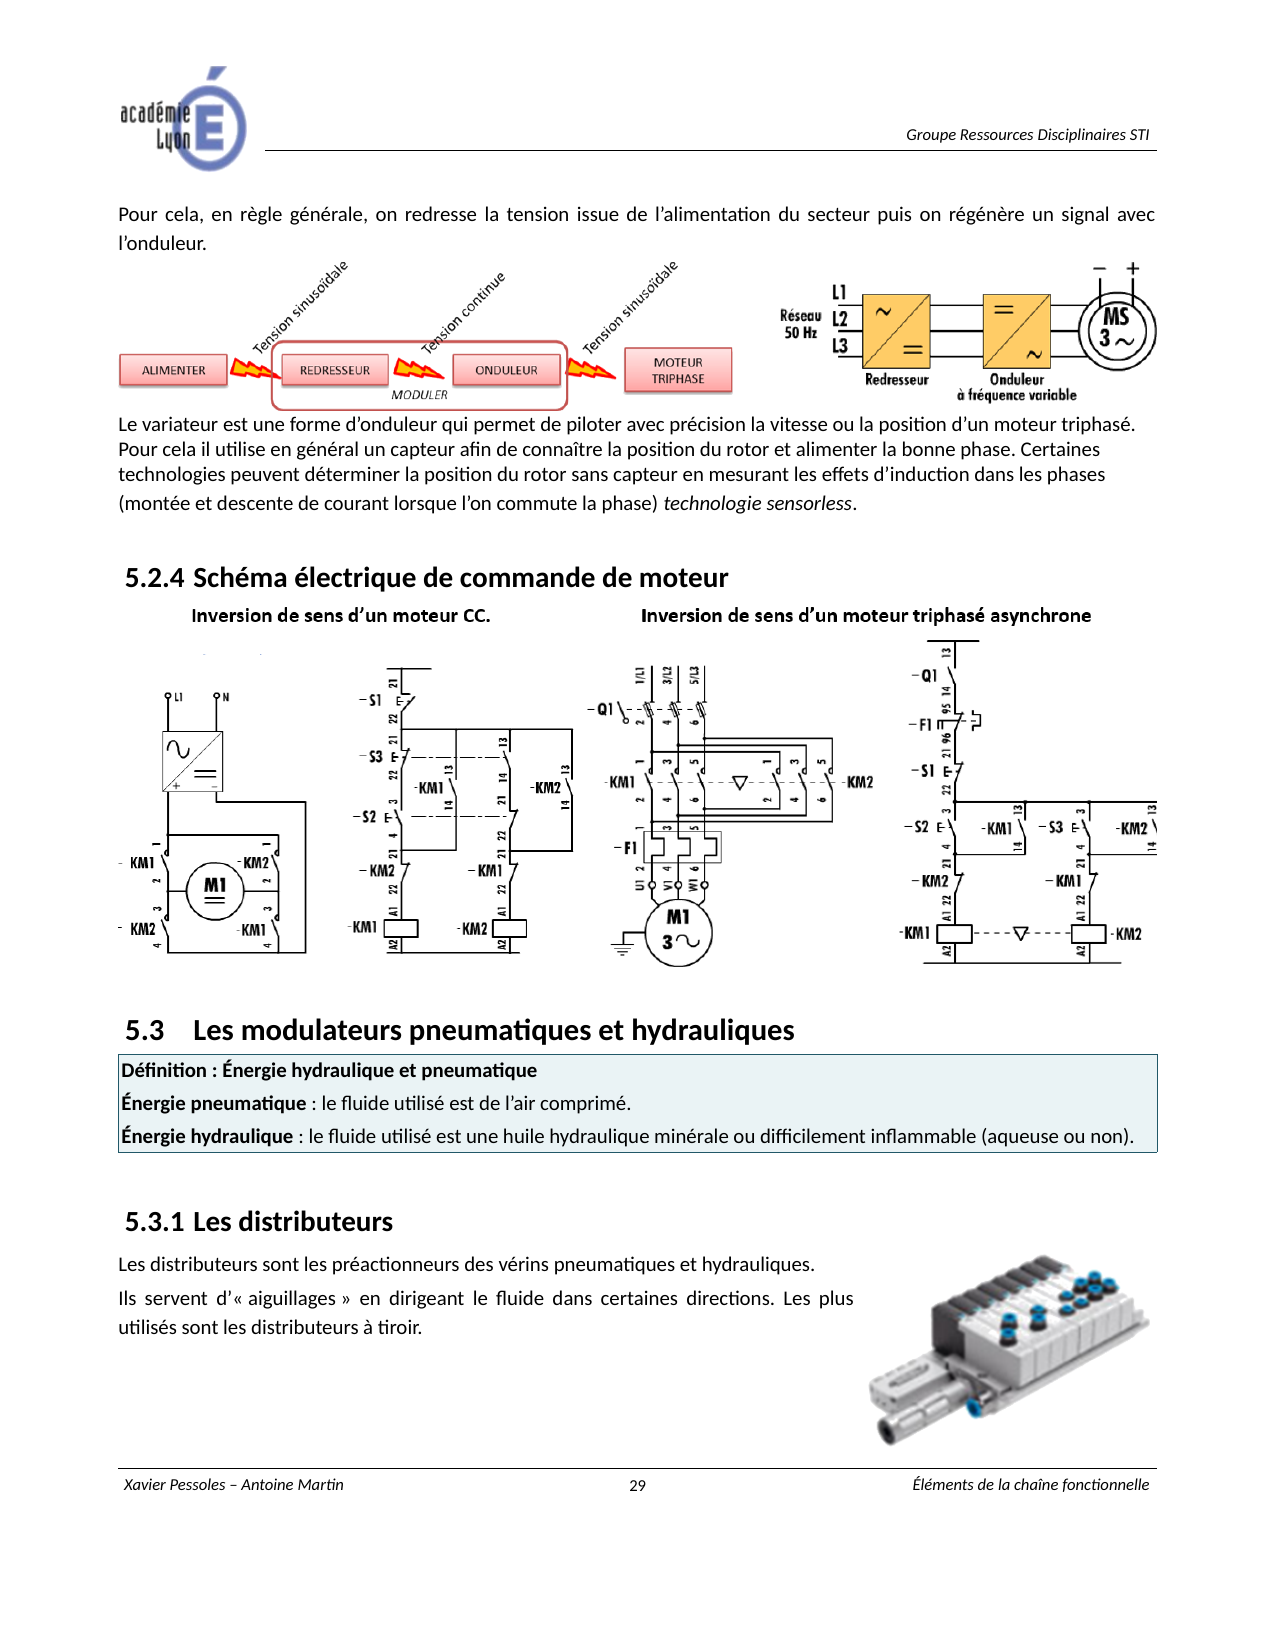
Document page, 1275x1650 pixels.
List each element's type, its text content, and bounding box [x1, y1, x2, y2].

text Pour cela, en règle générale, on redresse la tension issue de l’alimentation du secteur puis on régénère un signal avec l’onduleur. [118, 201, 1157, 255]
text Énergie hydraulique : le fluide utilisé est une huile hydraulique minérale ou difficilement inflammable (aqueuse ou non). [119, 1121, 1157, 1152]
picture [118, 607, 1157, 967]
text Définition : Énergie hydraulique et pneumatique [119, 1055, 1157, 1082]
text Les distributeurs sont les préactionneurs des vérins pneumatiques et hydrauliques. [118, 1251, 867, 1277]
picture [867, 1240, 1152, 1453]
text Ils servent d’« aiguillages » en dirigeant le fluide dans certaines directions. Les plus utilisés sont les distributeurs à tiroir. [118, 1285, 867, 1339]
picture [121, 66, 247, 173]
text Le variateur est une forme d’onduleur qui permet de piloter avec précision la vitesse ou la position d’un moteur triphasé. Pour cela il utilise en général un capteur afin de connaître la position du rotor et alimenter la bonne phase. Certaines technologies peuvent déterminer la position du rotor sans capteur en mesurant les effets d’induction dans les phases (montée et descente de courant lorsque l’on commute la phase) technologie sensorless. [118, 411, 1157, 516]
text Énergie pneumatique : le fluide utilisé est de l’air comprimé. [119, 1087, 1157, 1116]
subtitle Schéma électrique de commande de moteur [118, 559, 1157, 595]
subtitle Les distributeurs [118, 1203, 1157, 1239]
subtitle Les modulateurs pneumatiques et hydrauliques [118, 1011, 1157, 1048]
picture [118, 262, 1157, 411]
